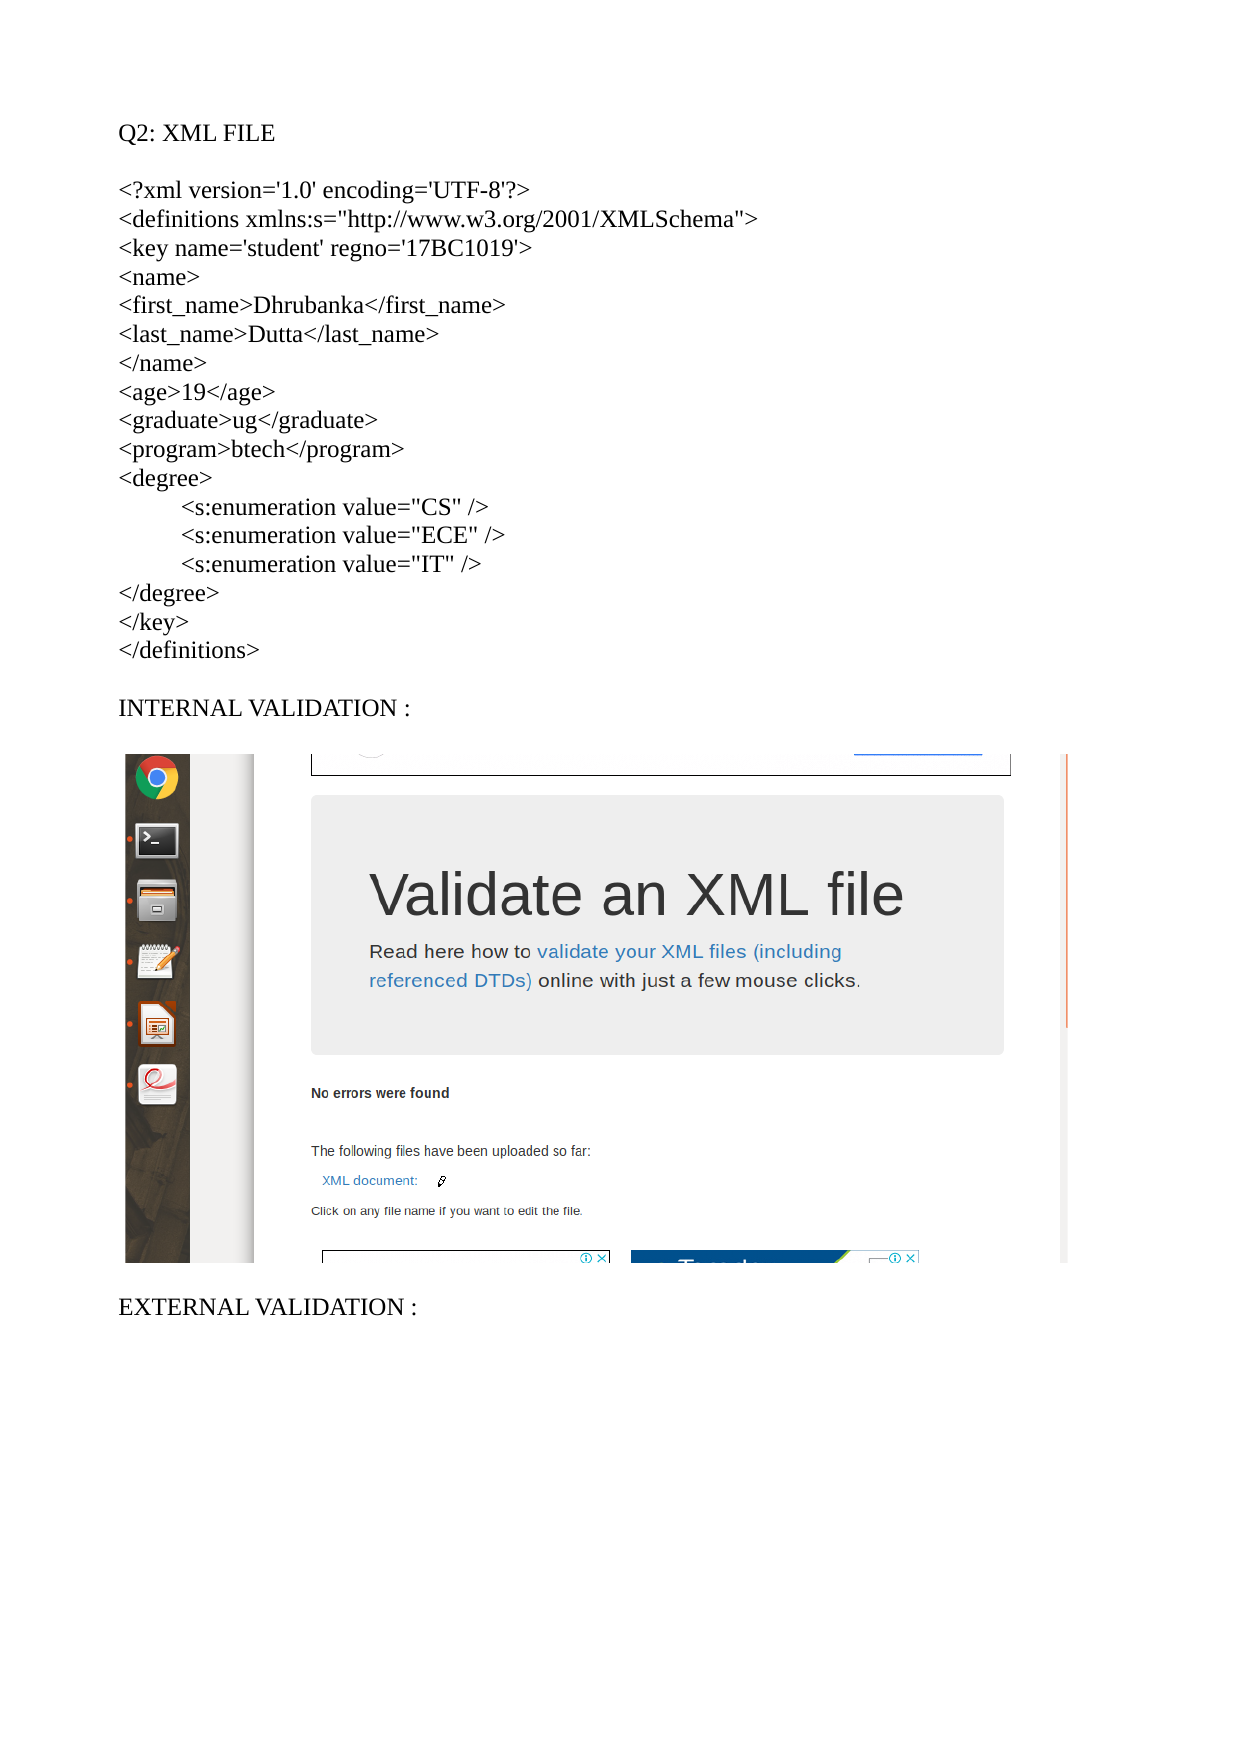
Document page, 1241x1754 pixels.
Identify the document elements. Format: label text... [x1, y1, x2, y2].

text </definitions> [118, 636, 1122, 664]
text <key name='student' regno='17BC1019'> [118, 233, 1122, 262]
text </degree> [118, 578, 1122, 607]
text <graduate>ug</graduate> [118, 406, 1122, 434]
text <definitions xmlns:s="http://www.w3.org/2001/XMLSchema"> [118, 204, 1122, 233]
text <name> [118, 262, 1122, 291]
text <s:enumeration value="IT" /> [118, 549, 1122, 578]
text <program>btech</program> [118, 434, 1122, 463]
text Q2: XML FILE [118, 118, 1122, 147]
text <age>19</age> [118, 377, 1122, 406]
text <s:enumeration value="ECE" /> [118, 521, 1122, 549]
text </name> [118, 348, 1122, 377]
text EXTERNAL VALIDATION : [118, 1292, 1122, 1320]
text <degree> [118, 463, 1122, 492]
text <first_name>Dhrubanka</first_name> [118, 291, 1122, 319]
text <last_name>Dutta</last_name> [118, 319, 1122, 348]
text <s:enumeration value="CS" /> [118, 492, 1122, 521]
text </key> [118, 607, 1122, 636]
text <?xml version='1.0' encoding='UTF-8'?> [118, 176, 1122, 204]
text INTERNAL VALIDATION : [118, 693, 1122, 722]
